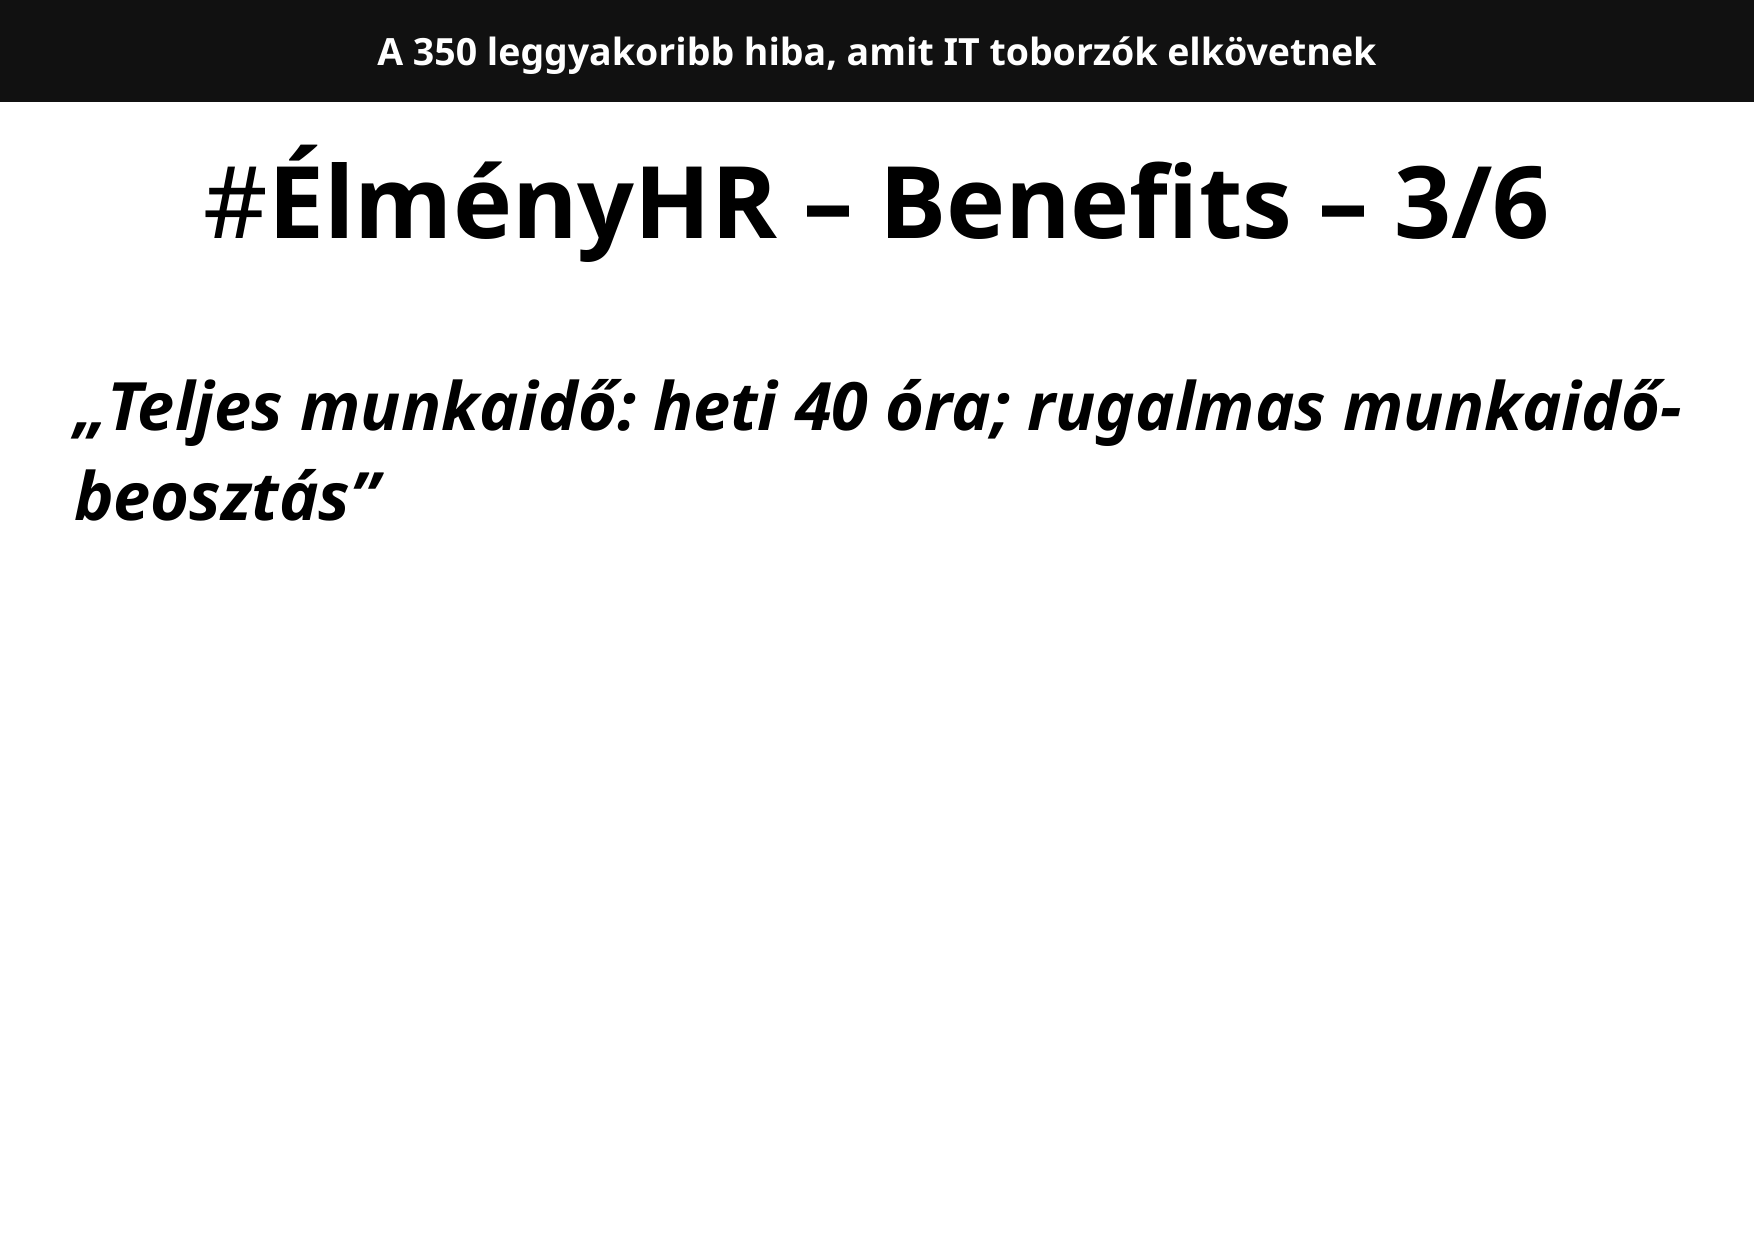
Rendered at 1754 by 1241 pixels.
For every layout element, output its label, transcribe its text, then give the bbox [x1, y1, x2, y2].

text #ÉlményHR – Benefits – 3/6 [0, 132, 1754, 268]
text „Teljes munkaidő: heti 40 óra; rugalmas munkaidő-beosztás” [74, 359, 1754, 540]
